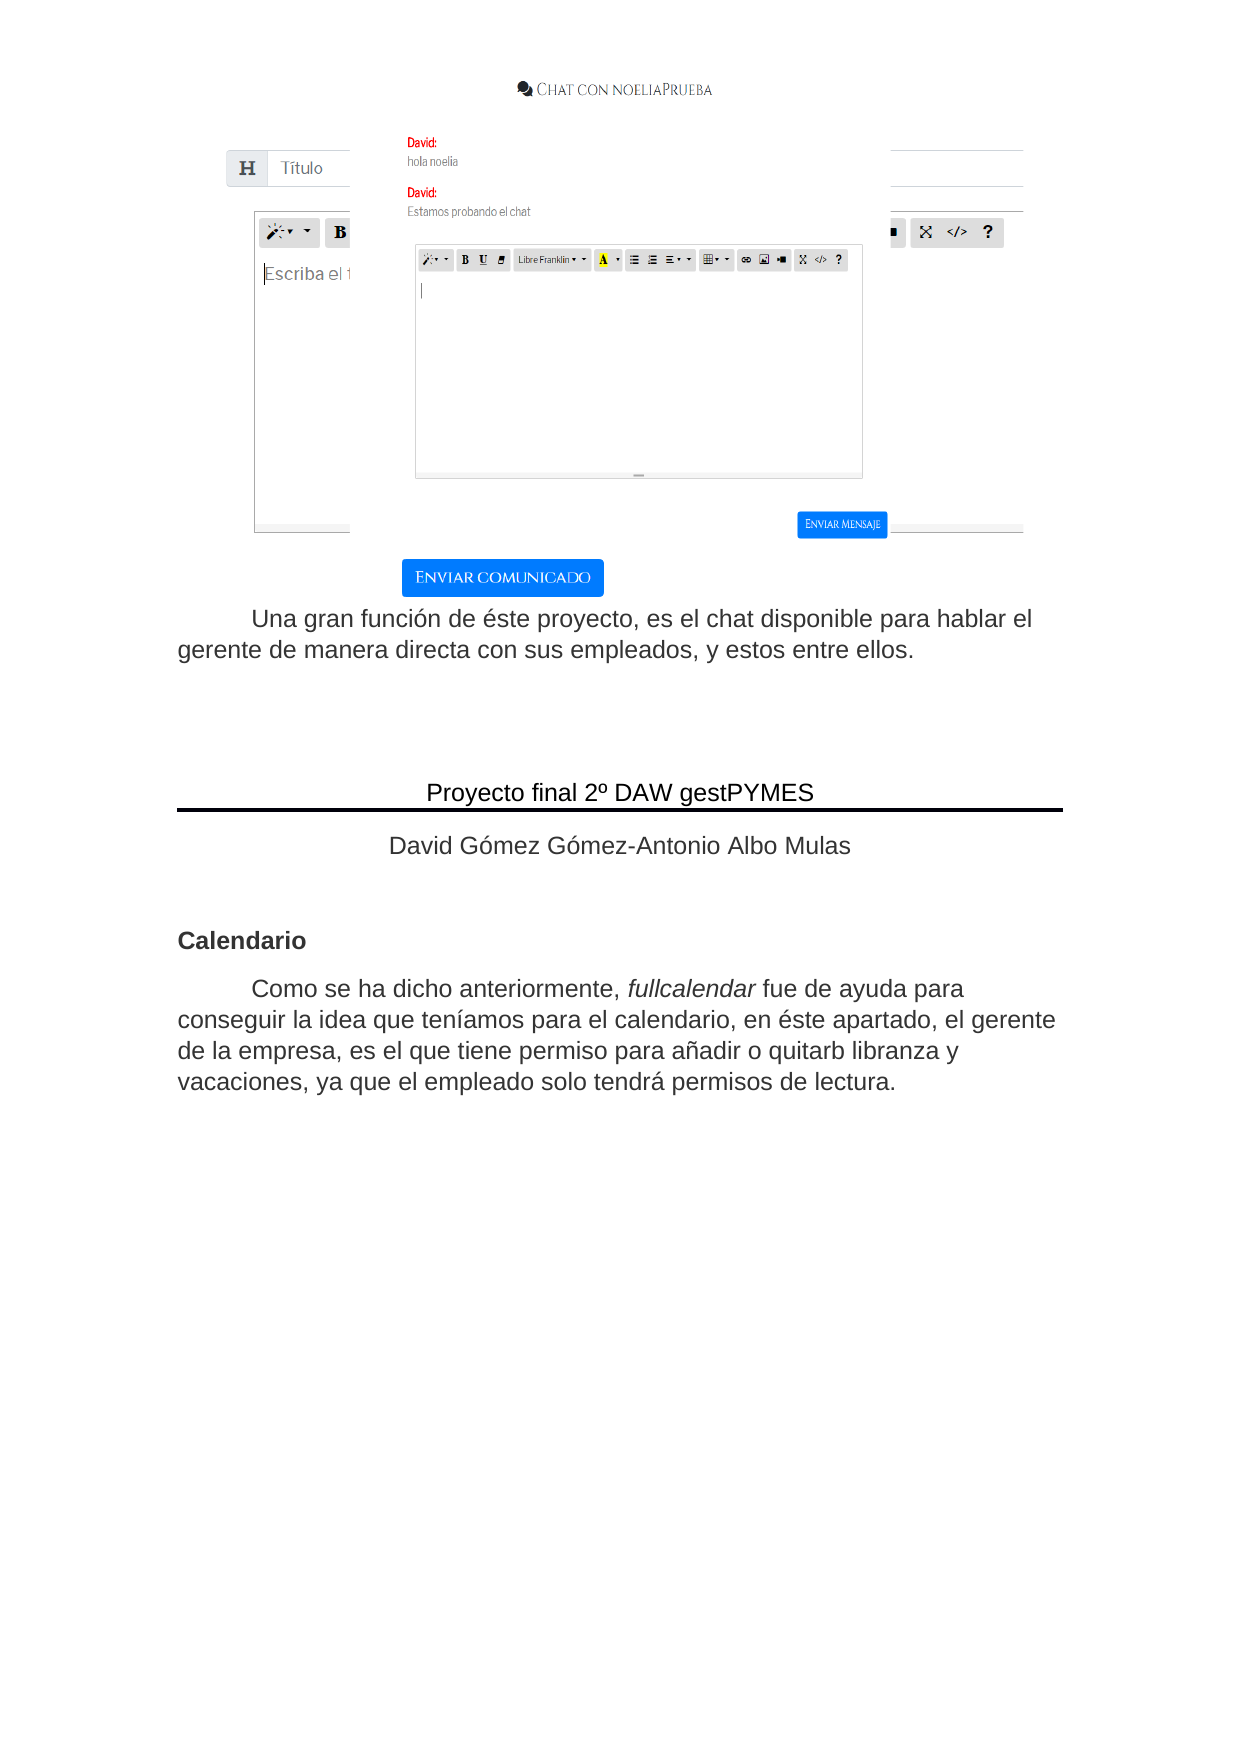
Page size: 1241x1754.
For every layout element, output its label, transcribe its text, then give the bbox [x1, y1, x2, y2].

text David Gómez Gómez-Antonio Albo Mulas [177, 831, 1063, 859]
text Como se ha dicho anteriormente, fullcalendar fue de ayuda para conseguir la idea que teníamos para el calendario, en éste apartado, el gerente de la empresa, es el que tiene permiso para añadir o quitarb libranza y vacaciones, ya que el empleado solo tendrá permisos de lectura. [177, 974, 1063, 1096]
picture [216, 73, 1024, 602]
text Calendario [177, 926, 1063, 955]
text Proyecto final 2º DAW gestPYMES [177, 778, 1063, 808]
text Una gran función de éste proyecto, es el chat disponible para hablar el gerente de manera directa con sus empleados, y estos entre ellos. [177, 74, 1063, 663]
